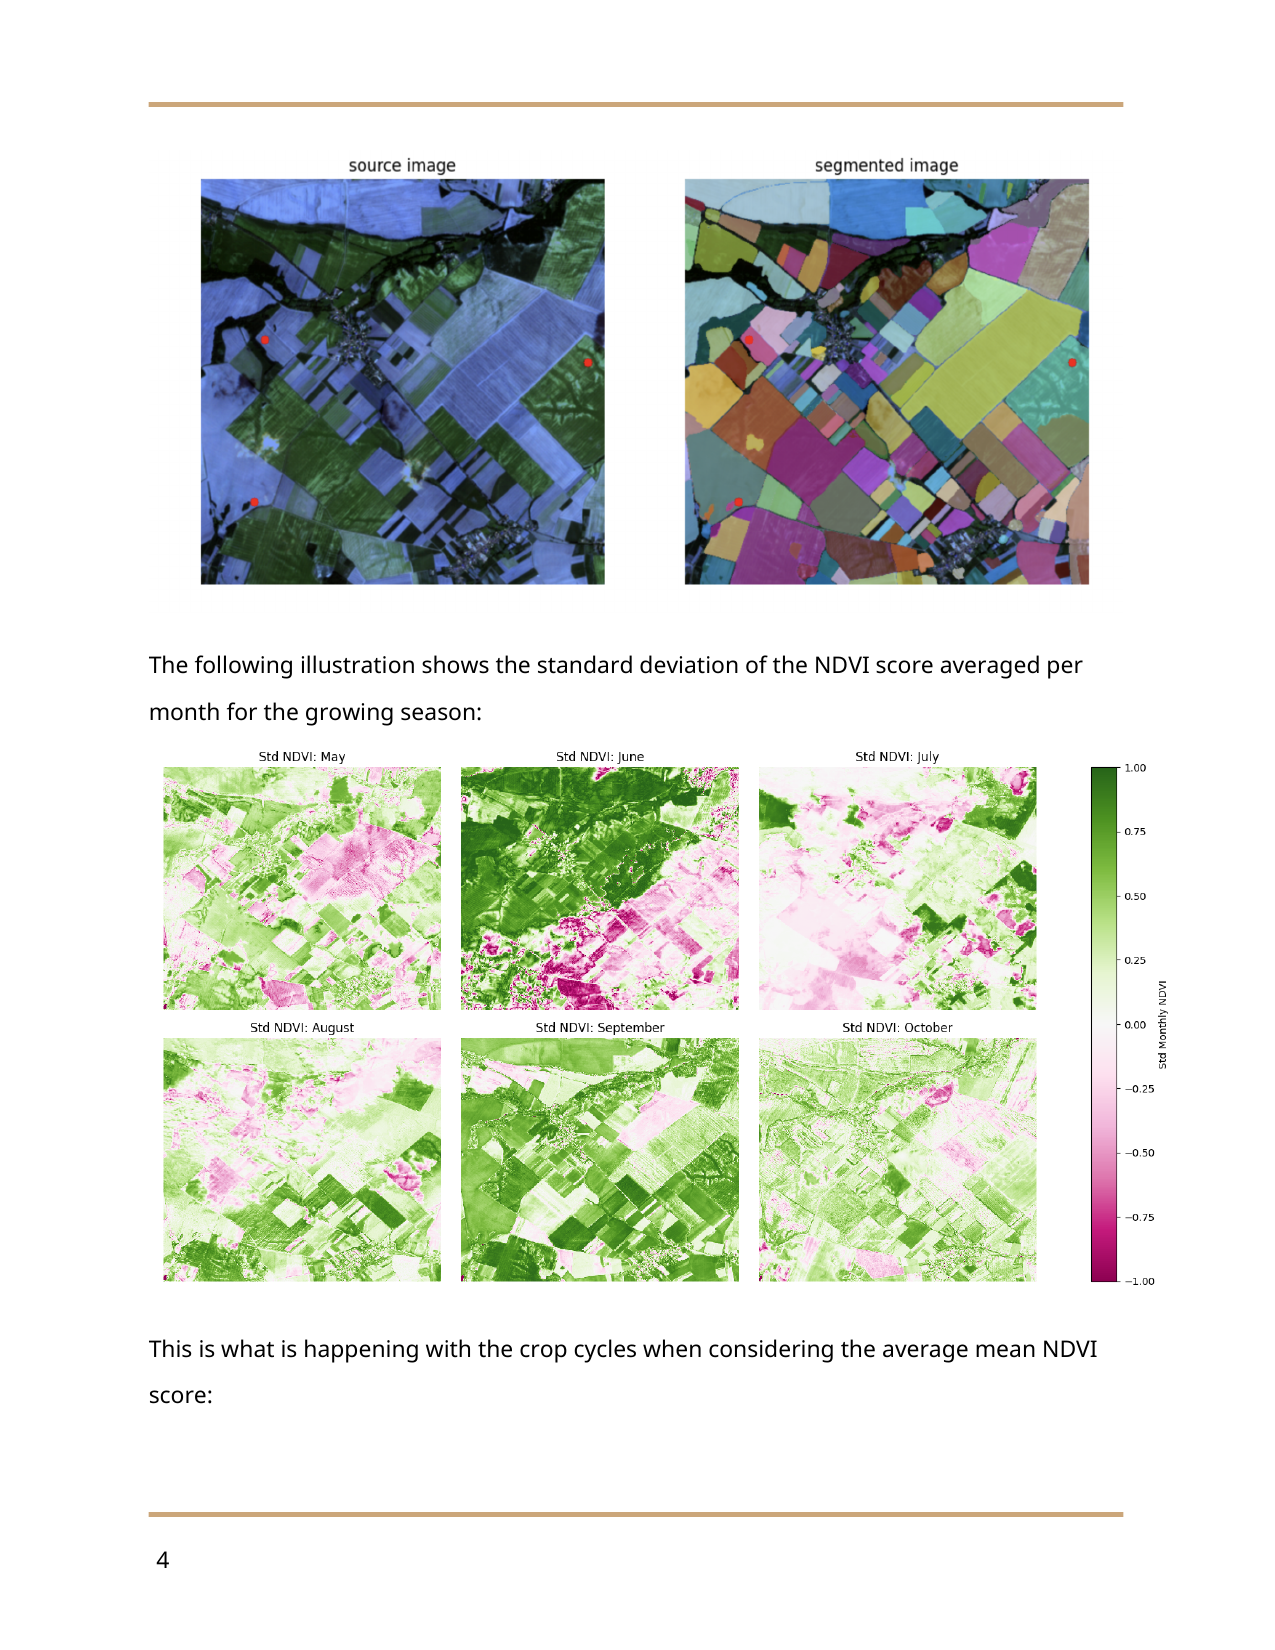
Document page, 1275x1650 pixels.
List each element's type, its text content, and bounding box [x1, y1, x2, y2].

text The following illustration shows the standard deviation of the NDVI score averaged per month for the growing season: [148, 649, 1125, 742]
picture [148, 102, 1124, 107]
picture [148, 1512, 1124, 1517]
picture [148, 742, 1186, 1297]
text This is what is happening with the crop cycles when considering the average mean NDVI score: [148, 1333, 1125, 1411]
picture [148, 150, 1124, 613]
